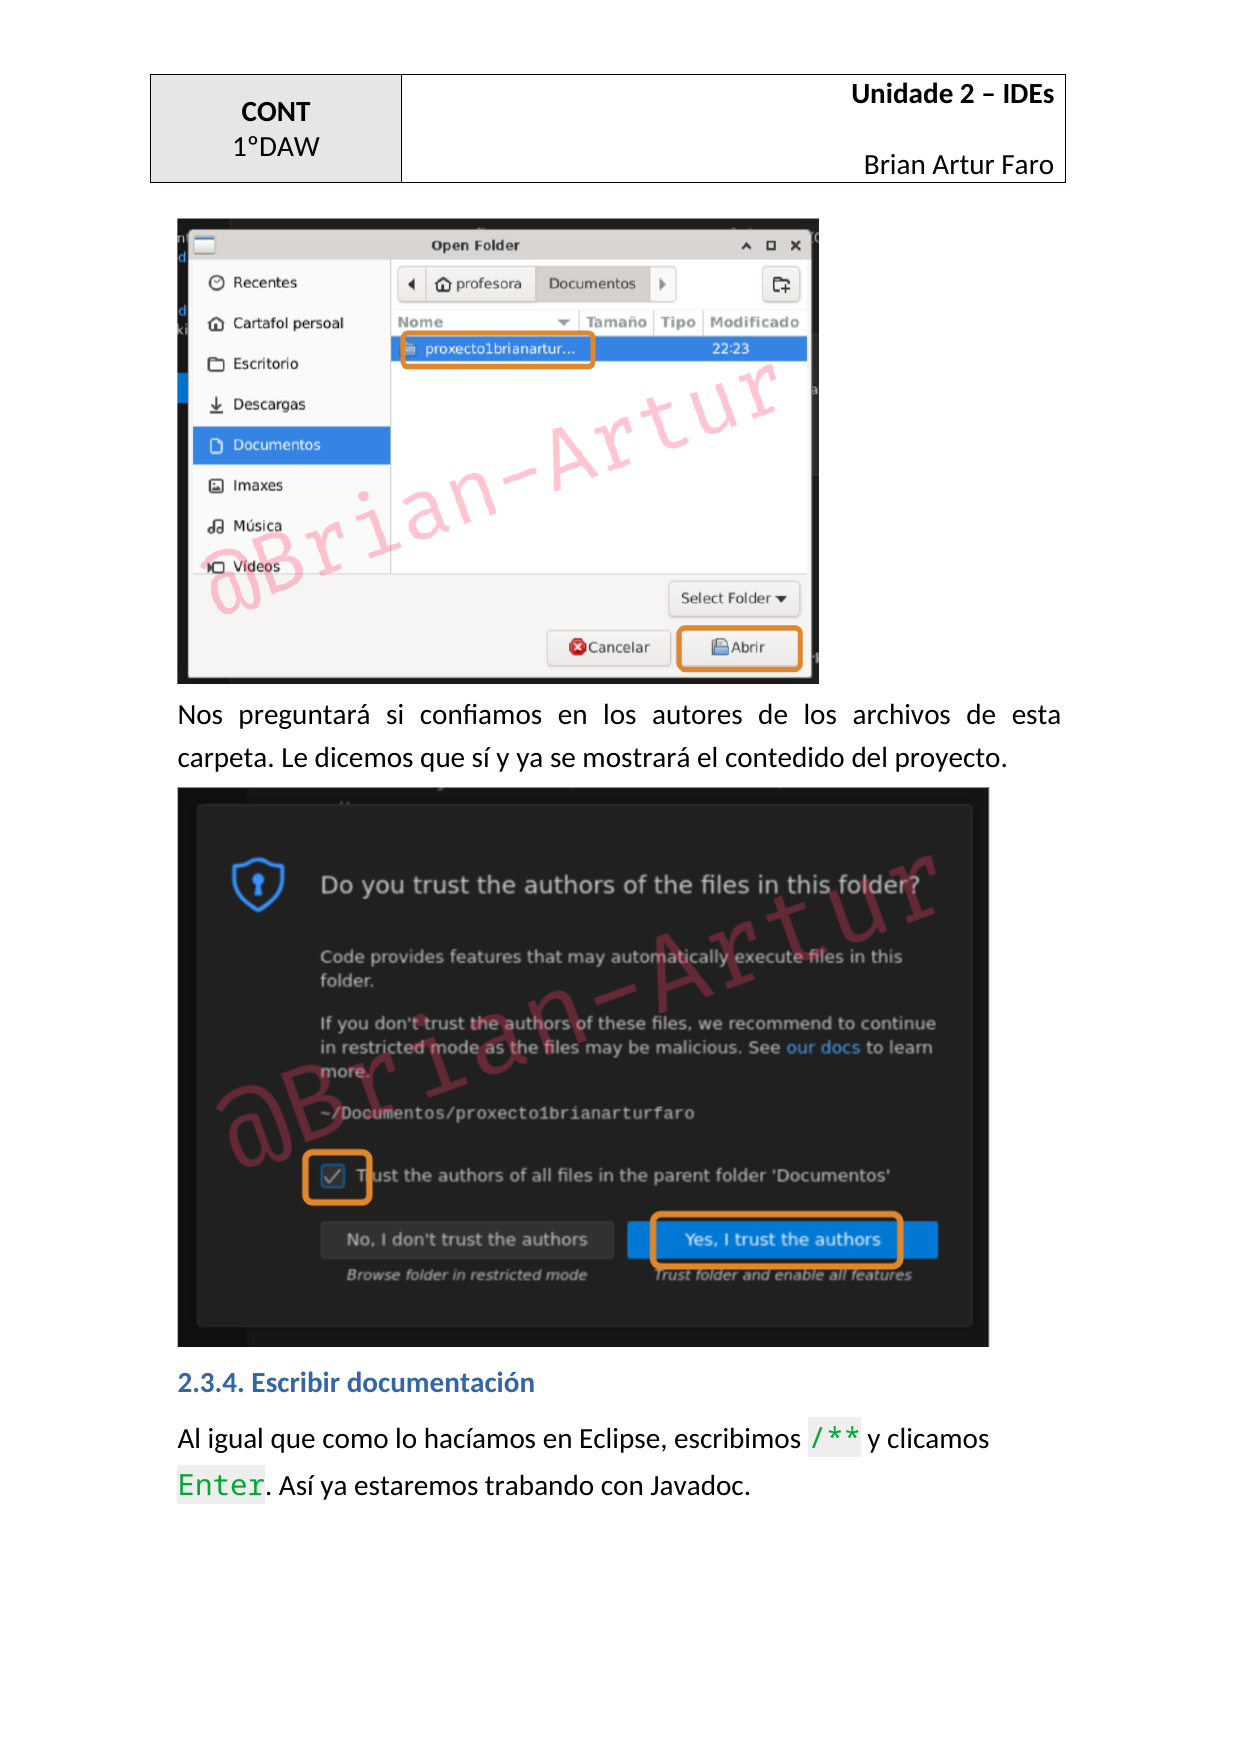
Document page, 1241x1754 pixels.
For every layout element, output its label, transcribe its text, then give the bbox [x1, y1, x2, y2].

text 2.3.4. Escribir documentación [177, 1364, 1063, 1399]
picture [177, 218, 825, 684]
text Al igual que como lo hacíamos en Eclipse, escribimos /** y clicamos Enter. Así ya estaremos trabando con Javadoc. [177, 1417, 1063, 1504]
text Nos preguntará si confiamos en los autores de los archivos de esta carpeta. Le dicemos que sí y ya se mostrará el contedido del proyecto. [177, 696, 1063, 775]
picture [177, 787, 998, 1347]
